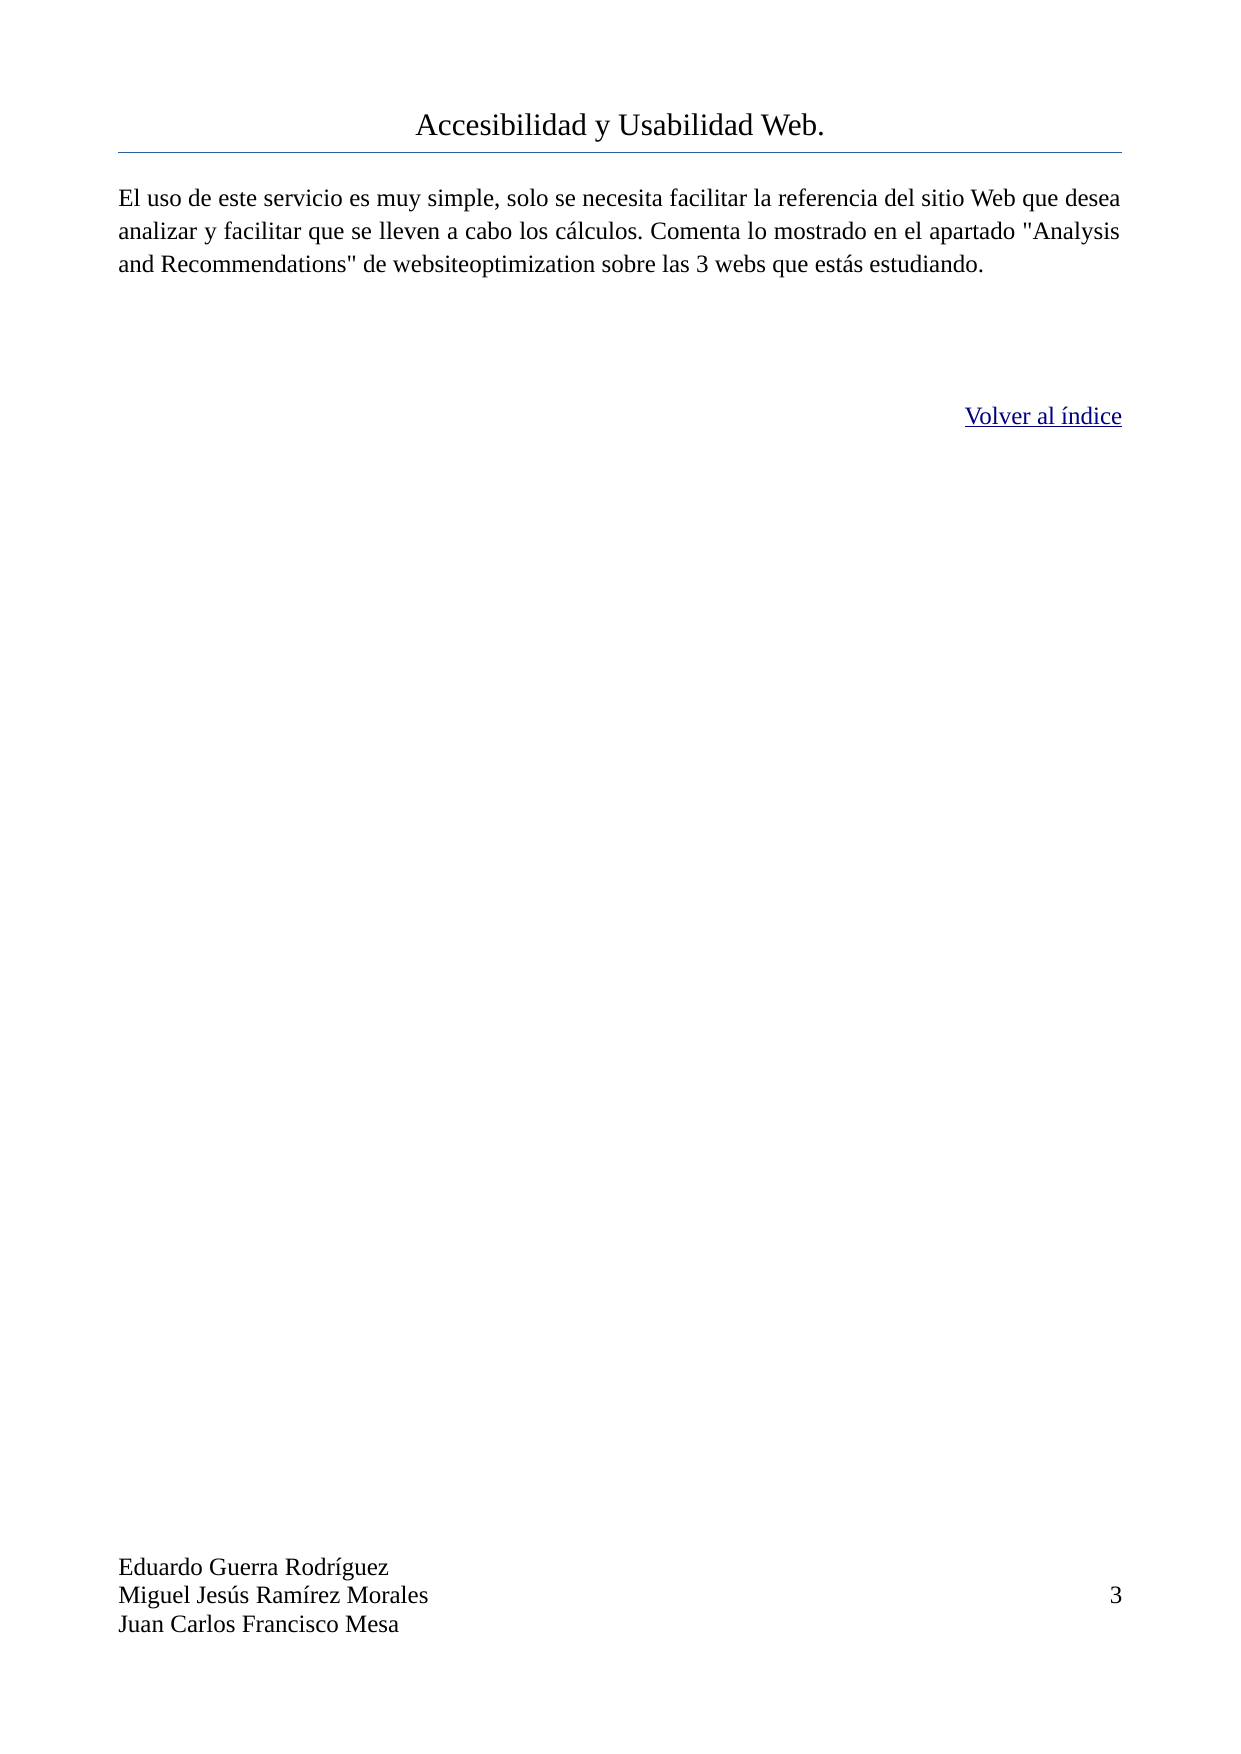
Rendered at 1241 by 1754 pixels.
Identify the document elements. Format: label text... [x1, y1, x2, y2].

text El uso de este servicio es muy simple, solo se necesita facilitar la referencia del sitio Web que desea analizar y facilitar que se lleven a cabo los cálculos. Comenta lo mostrado en el apartado "Analysis and Recommendations" de websiteoptimization sobre las 3 webs que estás estudiando. [118, 183, 1122, 278]
text Volver al índice [118, 401, 1122, 430]
